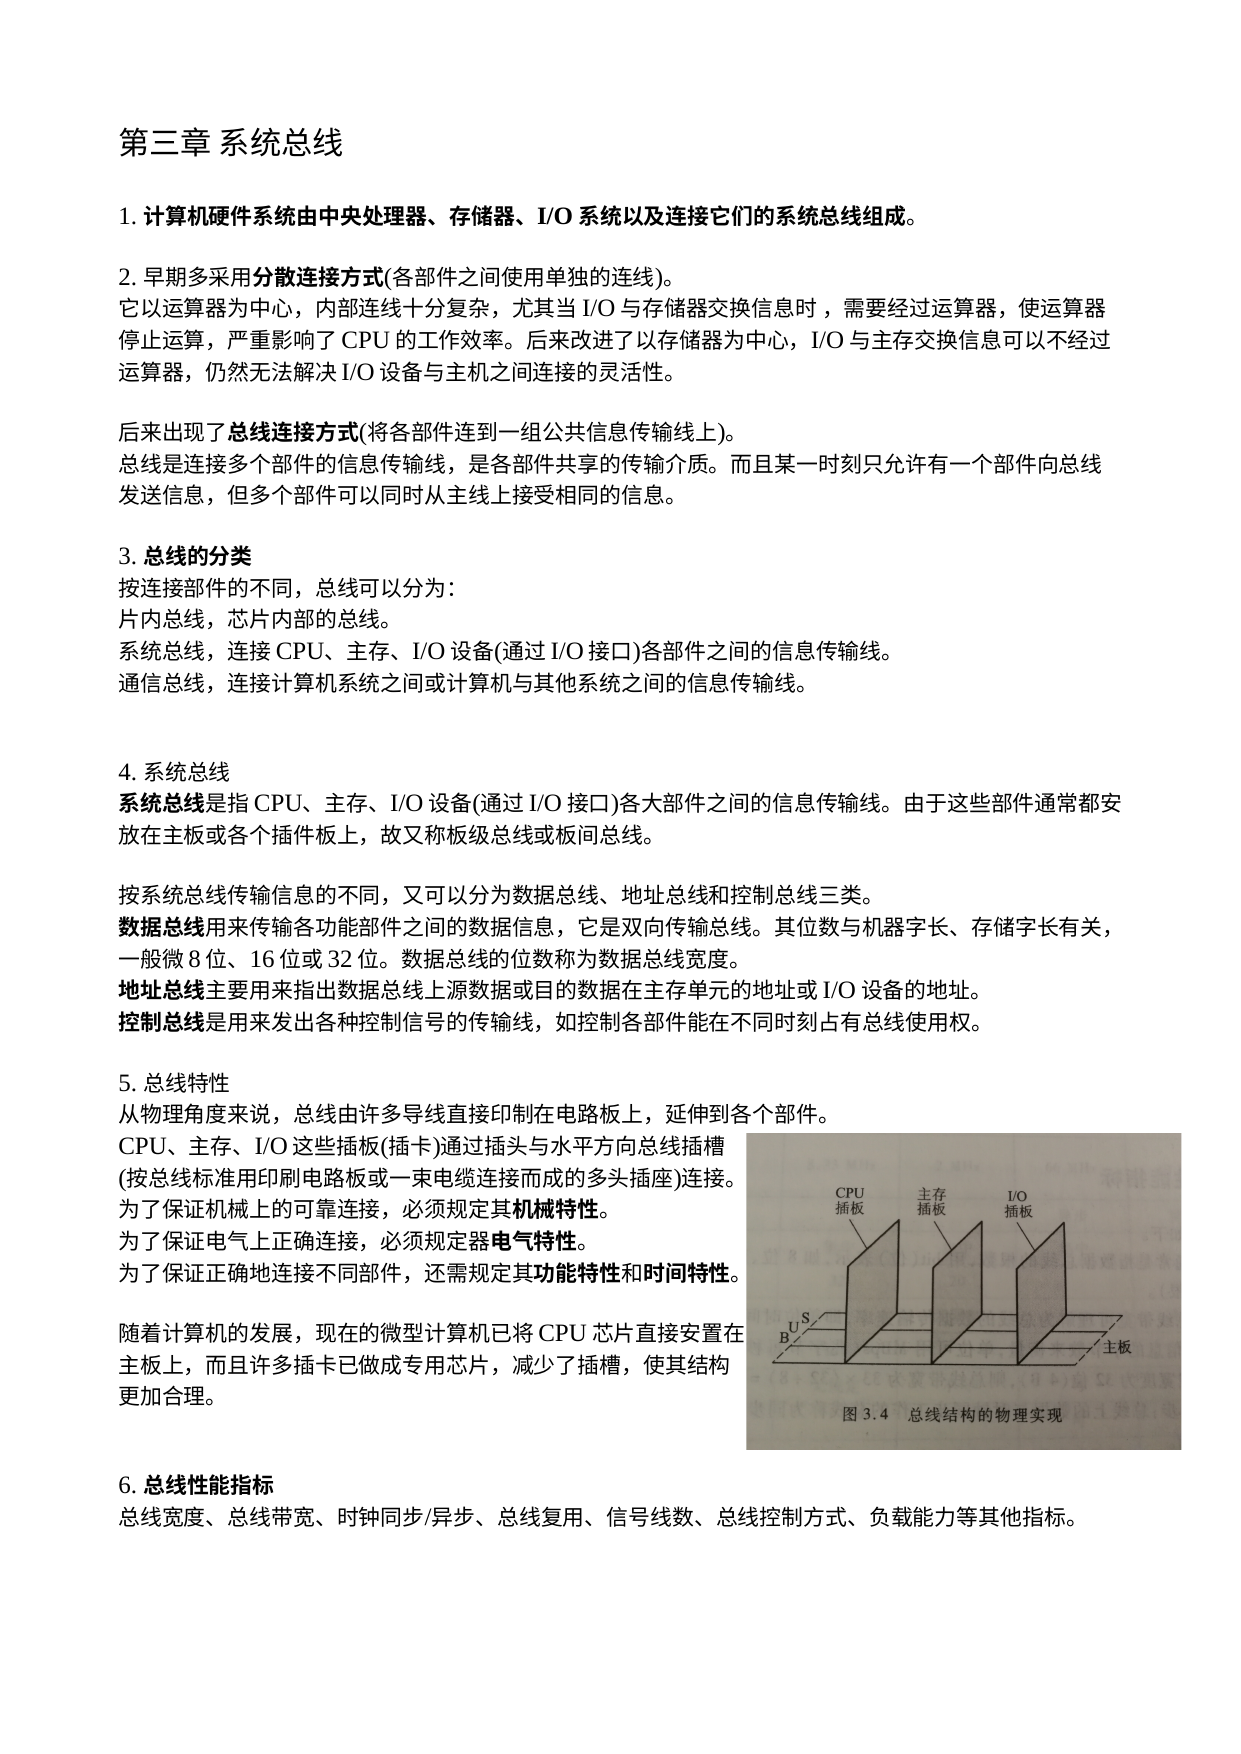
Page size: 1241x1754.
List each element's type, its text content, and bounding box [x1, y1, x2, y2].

text 它以运算器为中心，内部连线十分复杂，尤其当I/O与存储器交换信息时 ，需要经过运算器，使运算器停止运算，严重影响了CPU的工作效率。后来改进了以存储器为中心，I/O与主存交换信息可以不经过运算器，仍然无法解决I/O设备与主机之间连接的灵活性。 [118, 291, 1122, 386]
text CPU、主存、I/O这些插板(插卡)通过插头与水平方向总线插槽(按总线标准用印刷电路板或一束电缆连接而成的多头插座)连接。 [118, 1129, 1122, 1192]
text 随着计算机的发展，现在的微型计算机已将CPU芯片直接安置在主板上，而且许多插卡已做成专用芯片，减少了插槽，使其结构更加合理。 [118, 1316, 746, 1411]
text 2. 早期多采用分散连接方式(各部件之间使用单独的连线)。 [118, 260, 1122, 291]
text 总线是连接多个部件的信息传输线，是各部件共享的传输介质。而且某一时刻只允许有一个部件向总线发送信息，但多个部件可以同时从主线上接受相同的信息。 [118, 447, 1122, 510]
text 3. 总线的分类 [118, 539, 1122, 571]
text 按连接部件的不同，总线可以分为： [118, 571, 1122, 602]
text 总线宽度、总线带宽、时钟同步/异步、总线复用、信号线数、总线控制方式、负载能力等其他指标。 [118, 1500, 1122, 1532]
text 按系统总线传输信息的不同，又可以分为数据总线、地址总线和控制总线三类。 [118, 878, 1122, 910]
text 为了保证正确地连接不同部件，还需规定其功能特性和时间特性。 [118, 1256, 746, 1287]
text 第三章 系统总线 [118, 118, 1122, 163]
text 片内总线，芯片内部的总线。 [118, 602, 1122, 634]
picture [746, 1133, 1182, 1450]
text 从物理角度来说，总线由许多导线直接印制在电路板上，延伸到各个部件。 [118, 1097, 1122, 1129]
text 系统总线，连接CPU、主存、I/O设备(通过I/O接口)各部件之间的信息传输线。 [118, 634, 1122, 666]
text 为了保证机械上的可靠连接，必须规定其机械特性。 [118, 1192, 746, 1224]
text 数据总线用来传输各功能部件之间的数据信息，它是双向传输总线。其位数与机器字长、存储字长有关，一般微8位、16位或32位。数据总线的位数称为数据总线宽度。 [118, 910, 1122, 973]
text 4. 系统总线 [118, 755, 1122, 786]
text 地址总线主要用来指出数据总线上源数据或目的数据在主存单元的地址或I/O设备的地址。 [118, 973, 1122, 1005]
text 6. 总线性能指标 [118, 1468, 1122, 1500]
text 5. 总线特性 [118, 1066, 1122, 1097]
text 控制总线是用来发出各种控制信号的传输线，如控制各部件能在不同时刻占有总线使用权。 [118, 1005, 1122, 1037]
text 后来出现了总线连接方式(将各部件连到一组公共信息传输线上)。 [118, 415, 1122, 447]
text 系统总线是指CPU、主存、I/O设备(通过I/O接口)各大部件之间的信息传输线。由于这些部件通常都安放在主板或各个插件板上，故又称板级总线或板间总线。 [118, 786, 1122, 850]
text 1. 计算机硬件系统由中央处理器、存储器、I/O系统以及连接它们的系统总线组成。 [118, 199, 1122, 231]
text 通信总线，连接计算机系统之间或计算机与其他系统之间的信息传输线。 [118, 666, 1122, 697]
text 为了保证电气上正确连接，必须规定器电气特性。 [118, 1224, 746, 1256]
